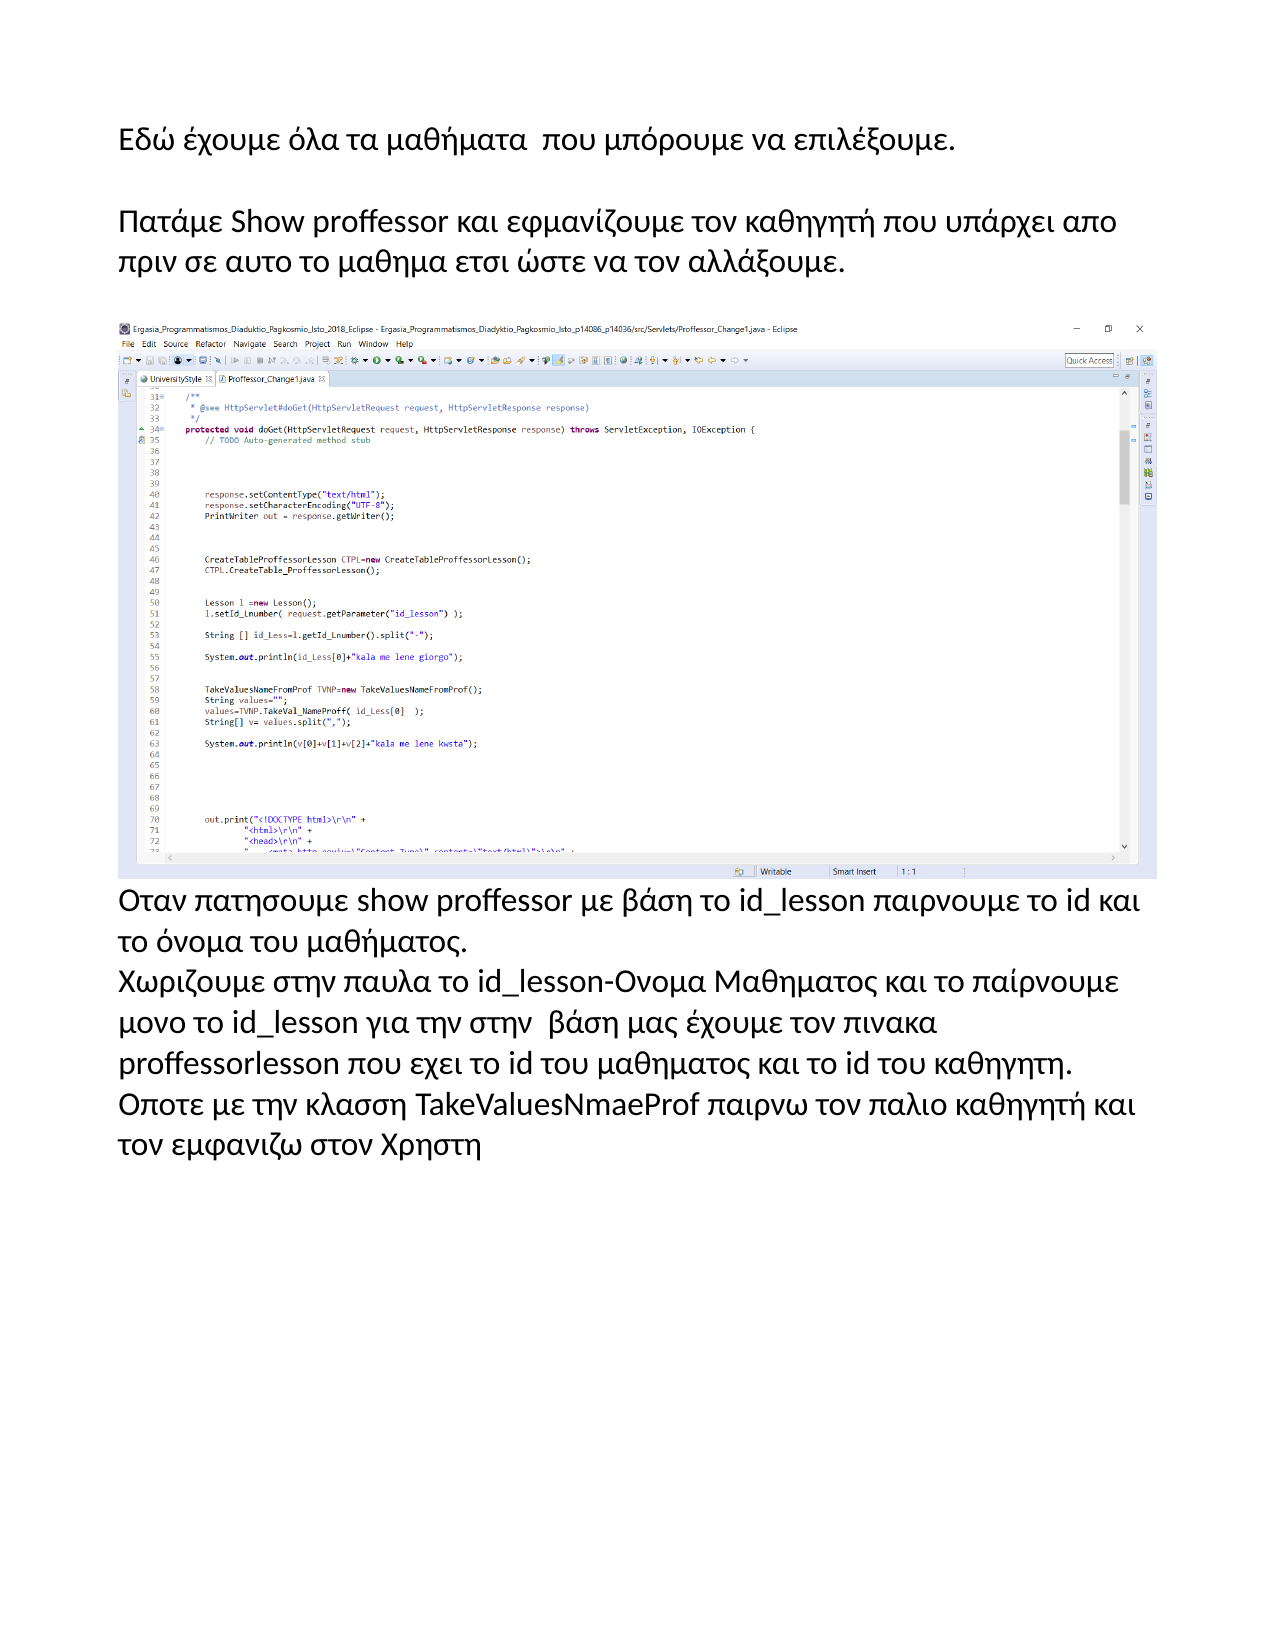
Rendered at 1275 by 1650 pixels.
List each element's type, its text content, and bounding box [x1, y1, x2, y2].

text Οποτε με την κλασση TakeValuesNmaeProf παιρνω τον παλιο καθηγητή και τον εμφανιζω στον Χρηστη [118, 1083, 1157, 1164]
text Χωριζουμε στην παυλα το id_lesson-Ονομα Μαθηματος και το παίρνουμε μονο το id_lesson για την στην βάση μας έχουμε τον πινακα proffessorlesson που εχει το id του μαθηματος και το id του καθηγητη. [118, 960, 1157, 1083]
picture [118, 321, 1157, 879]
text Εδώ έχουμε όλα τα μαθήματα που μπόρουμε να επιλέξουμε. [118, 118, 1157, 159]
text Οταν πατησουμε show proffessor με βάση το id_lesson παιρνουμε το id και το όνομα του μαθήματος. [118, 879, 1157, 960]
text Πατάμε Show proffessor και εφμανίζουμε τον καθηγητή που υπάρχει απο πριν σε αυτο το μαθημα ετσι ώστε να τον αλλάξουμε. [118, 199, 1157, 281]
